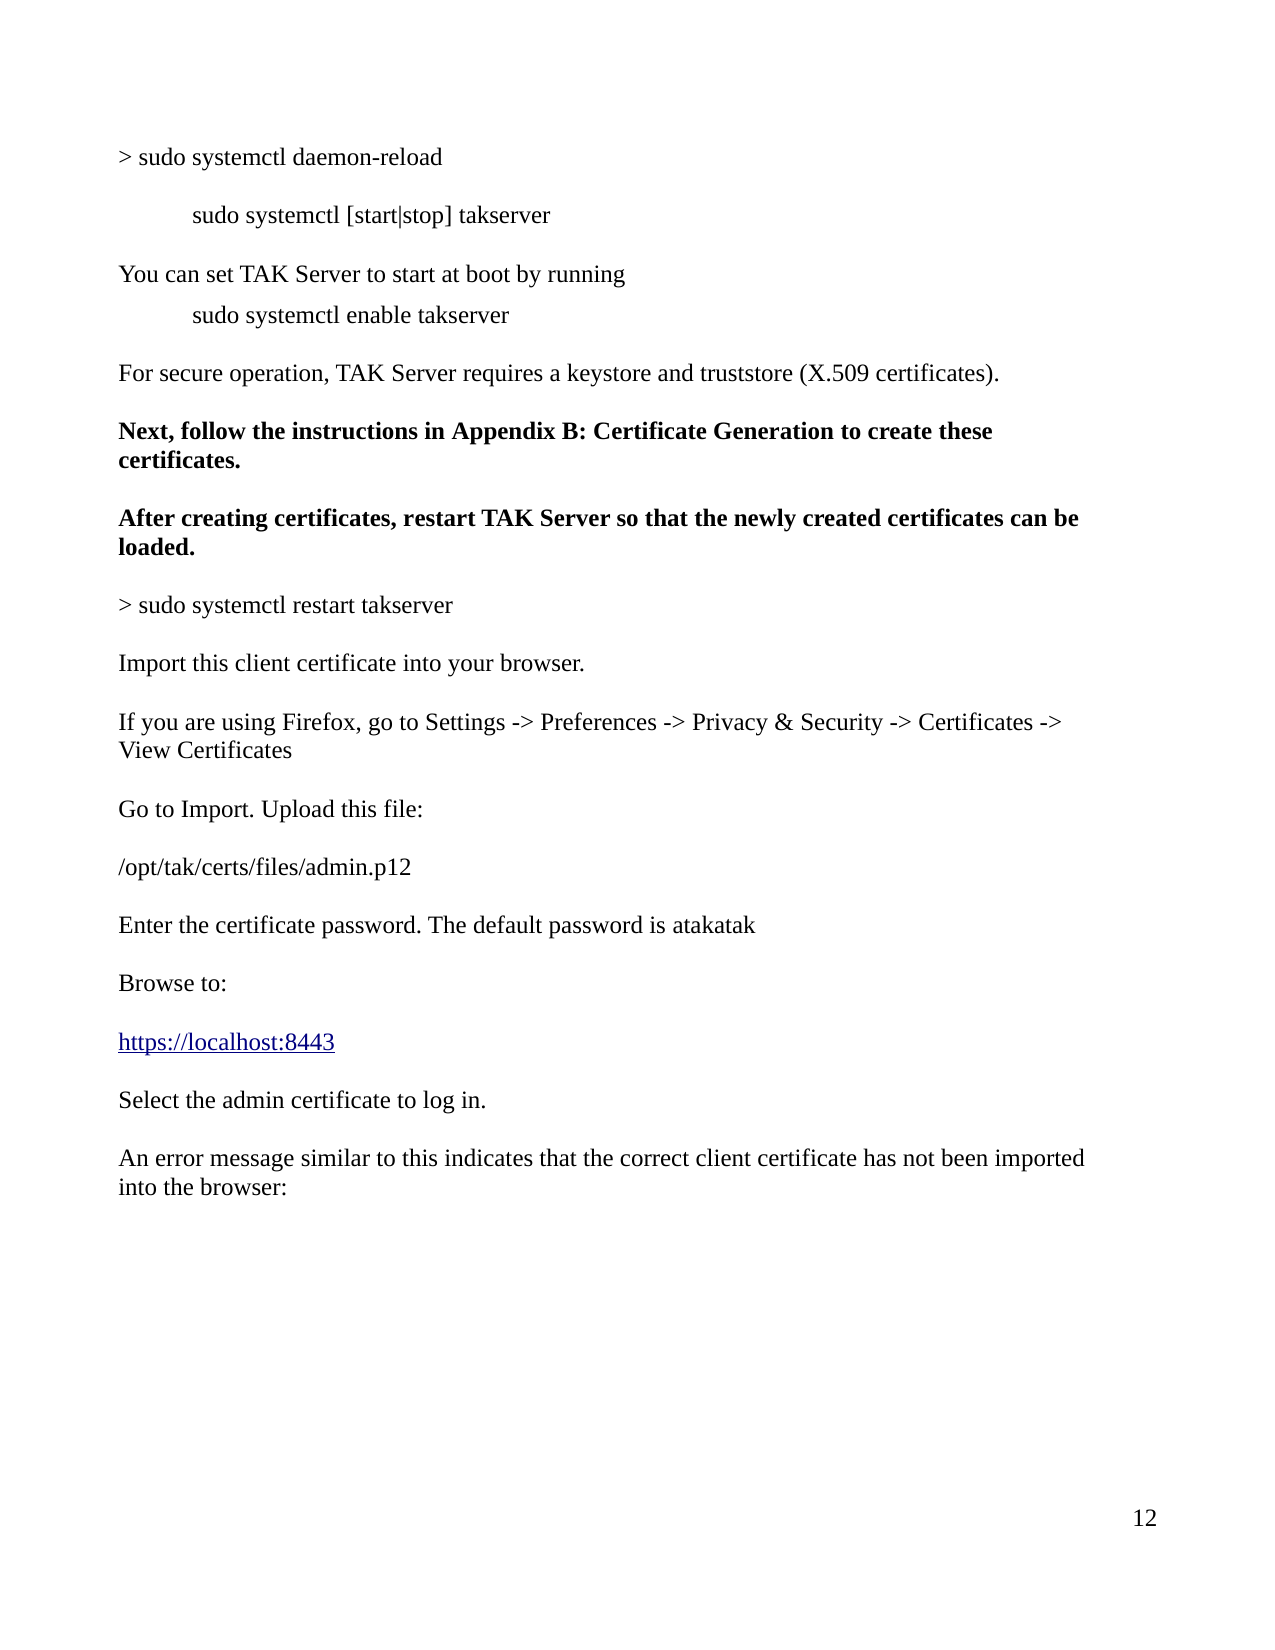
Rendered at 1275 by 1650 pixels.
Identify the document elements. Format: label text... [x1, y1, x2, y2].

text An error message similar to this indicates that the correct client certificate has not been imported into the browser: [118, 1143, 1098, 1201]
text Import this client certificate into your browser. [118, 648, 1098, 677]
text sudo systemctl [start|stop] takserver [118, 200, 1098, 229]
text > sudo systemctl restart takserver [118, 590, 1098, 619]
text > sudo systemctl daemon-reload [118, 142, 1098, 171]
text After creating certificates, restart TAK Server so that the newly created certificates can be loaded. [118, 503, 1098, 561]
text /opt/tak/certs/files/admin.p12 [118, 852, 1098, 881]
text Enter the certificate password. The default password is atakatak [118, 910, 1098, 939]
text sudo systemctl enable takserver [118, 300, 1098, 329]
text Browse to: [118, 968, 1098, 997]
text For secure operation, TAK Server requires a keystore and truststore (X.509 certificates). [118, 358, 1098, 387]
text Select the admin certificate to log in. [118, 1085, 1098, 1114]
text Next, follow the instructions in Appendix B: Certificate Generation to create these certificates. [118, 416, 1098, 474]
text If you are using Firefox, go to Settings -> Preferences -> Privacy & Security -> Certificates -> View Certificates [118, 707, 1098, 764]
text Go to Import. Upload this file: [118, 794, 1098, 822]
text You can set TAK Server to start at boot by running [118, 259, 1157, 287]
text https://localhost:8443 [118, 1027, 1098, 1055]
